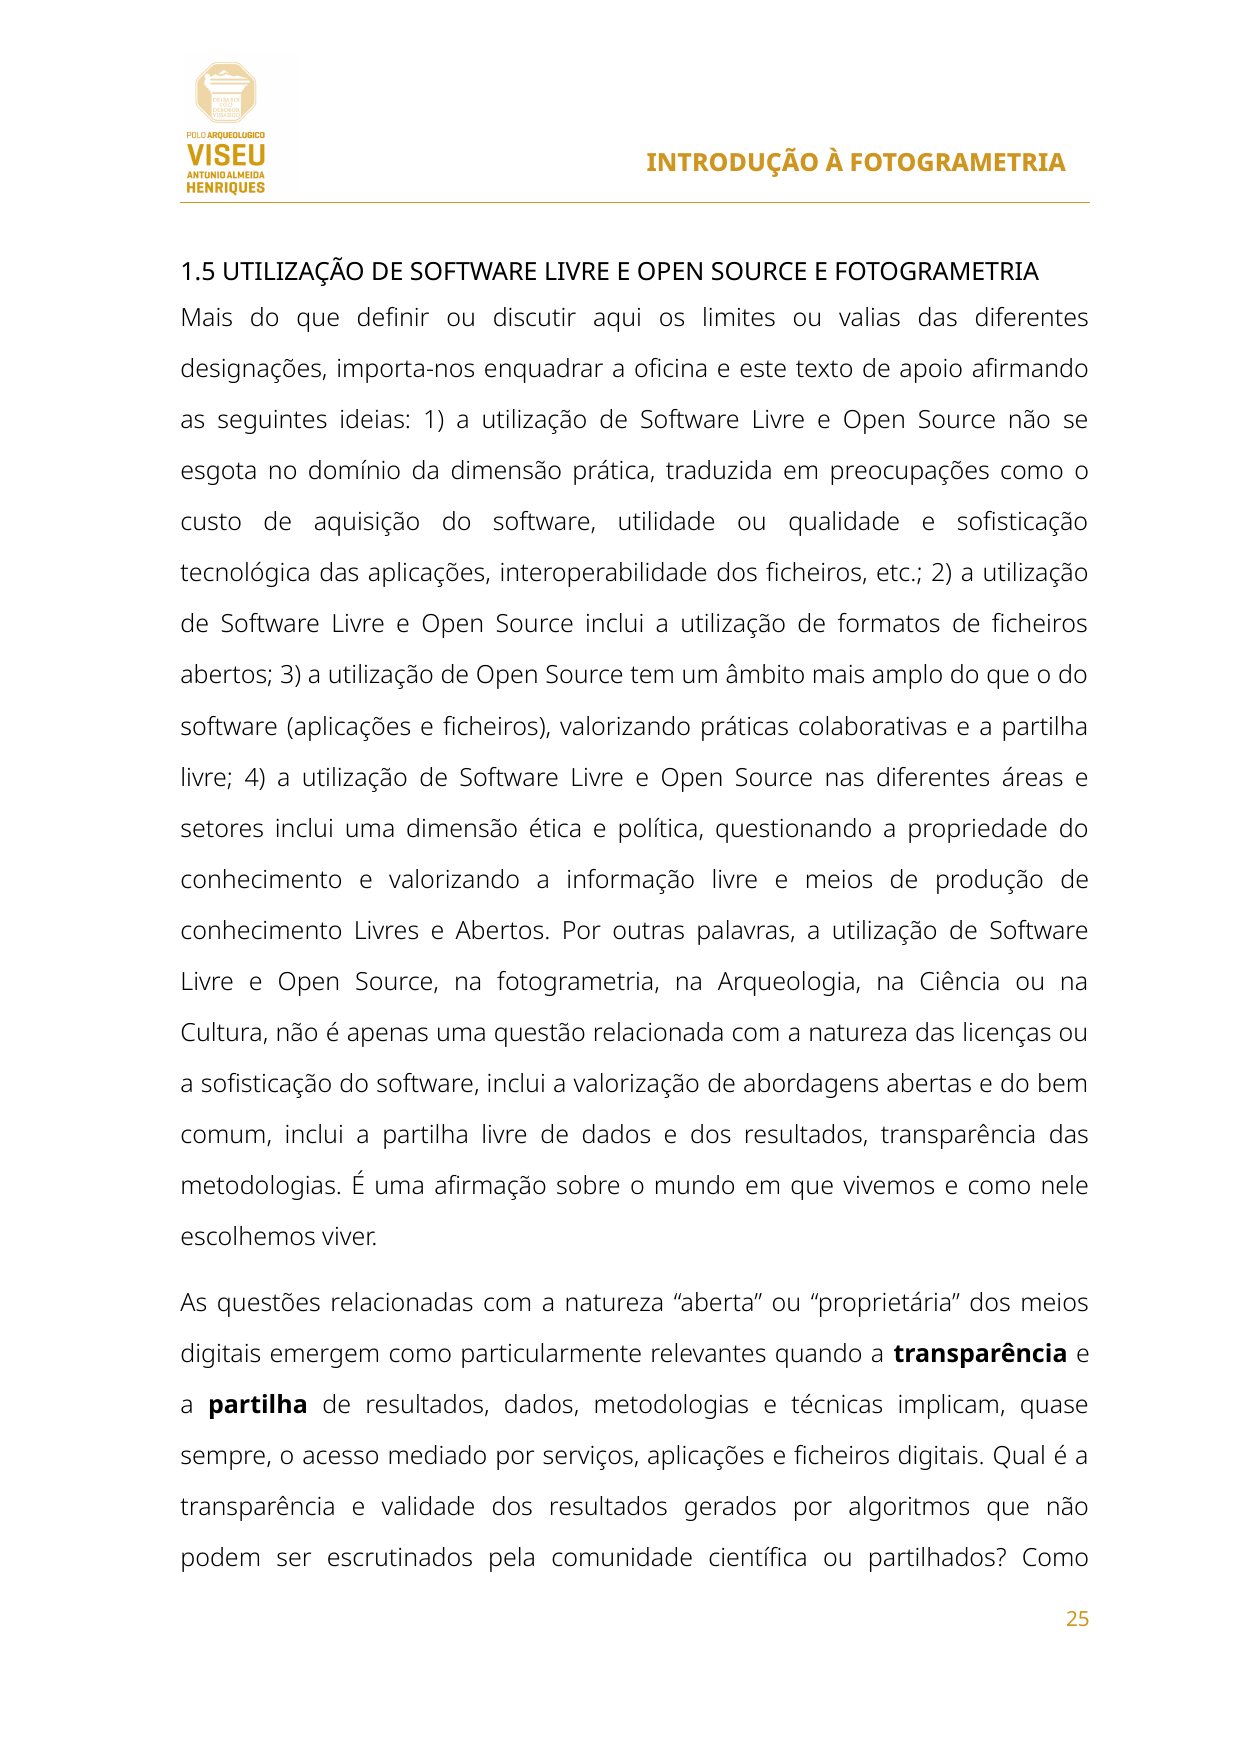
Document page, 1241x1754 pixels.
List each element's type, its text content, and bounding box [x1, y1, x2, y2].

text As questões relacionadas com a natureza “aberta” ou “proprietária” dos meios digitais emergem como particularmente relevantes quando a transparência e a partilha de resultados, dados, metodologias e técnicas implicam, quase sempre, o acesso mediado por serviços, aplicações e ficheiros digitais. Qual é a transparência e validade dos resultados gerados por algoritmos que não podem ser escrutinados pela comunidade científica ou partilhados? Como [180, 1284, 1090, 1573]
subtitle 1.5 Utilização de Software Livre e Open Source e Fotogrametria [180, 253, 1090, 287]
text Mais do que definir ou discutir aqui os limites ou valias das diferentes designações, importa-nos enquadrar a oficina e este texto de apoio afirmando as seguintes ideias: 1) a utilização de Software Livre e Open Source não se esgota no domínio da dimensão prática, traduzida em preocupações como o custo de aquisição do software, utilidade ou qualidade e sofisticação tecnológica das aplicações, interoperabilidade dos ficheiros, etc.; 2) a utilização de Software Livre e Open Source inclui a utilização de formatos de ficheiros abertos; 3) a utilização de Open Source tem um âmbito mais amplo do que o do software (aplicações e ficheiros), valorizando práticas colaborativas e a partilha livre; 4) a utilização de Software Livre e Open Source nas diferentes áreas e setores inclui uma dimensão ética e política, questionando a propriedade do conhecimento e valorizando a informação livre e meios de produção de conhecimento Livres e Abertos. Por outras palavras, a utilização de Software Livre e Open Source, na fotogrametria, na Arqueologia, na Ciência ou na Cultura, não é apenas uma questão relacionada com a natureza das licenças ou a sofisticação do software, inclui a valorização de abordagens abertas e do bem comum, inclui a partilha livre de dados e dos resultados, transparência das metodologias. É uma afirmação sobre o mundo em que vivemos e como nele escolhemos viver. [180, 300, 1090, 1253]
picture [184, 54, 300, 202]
